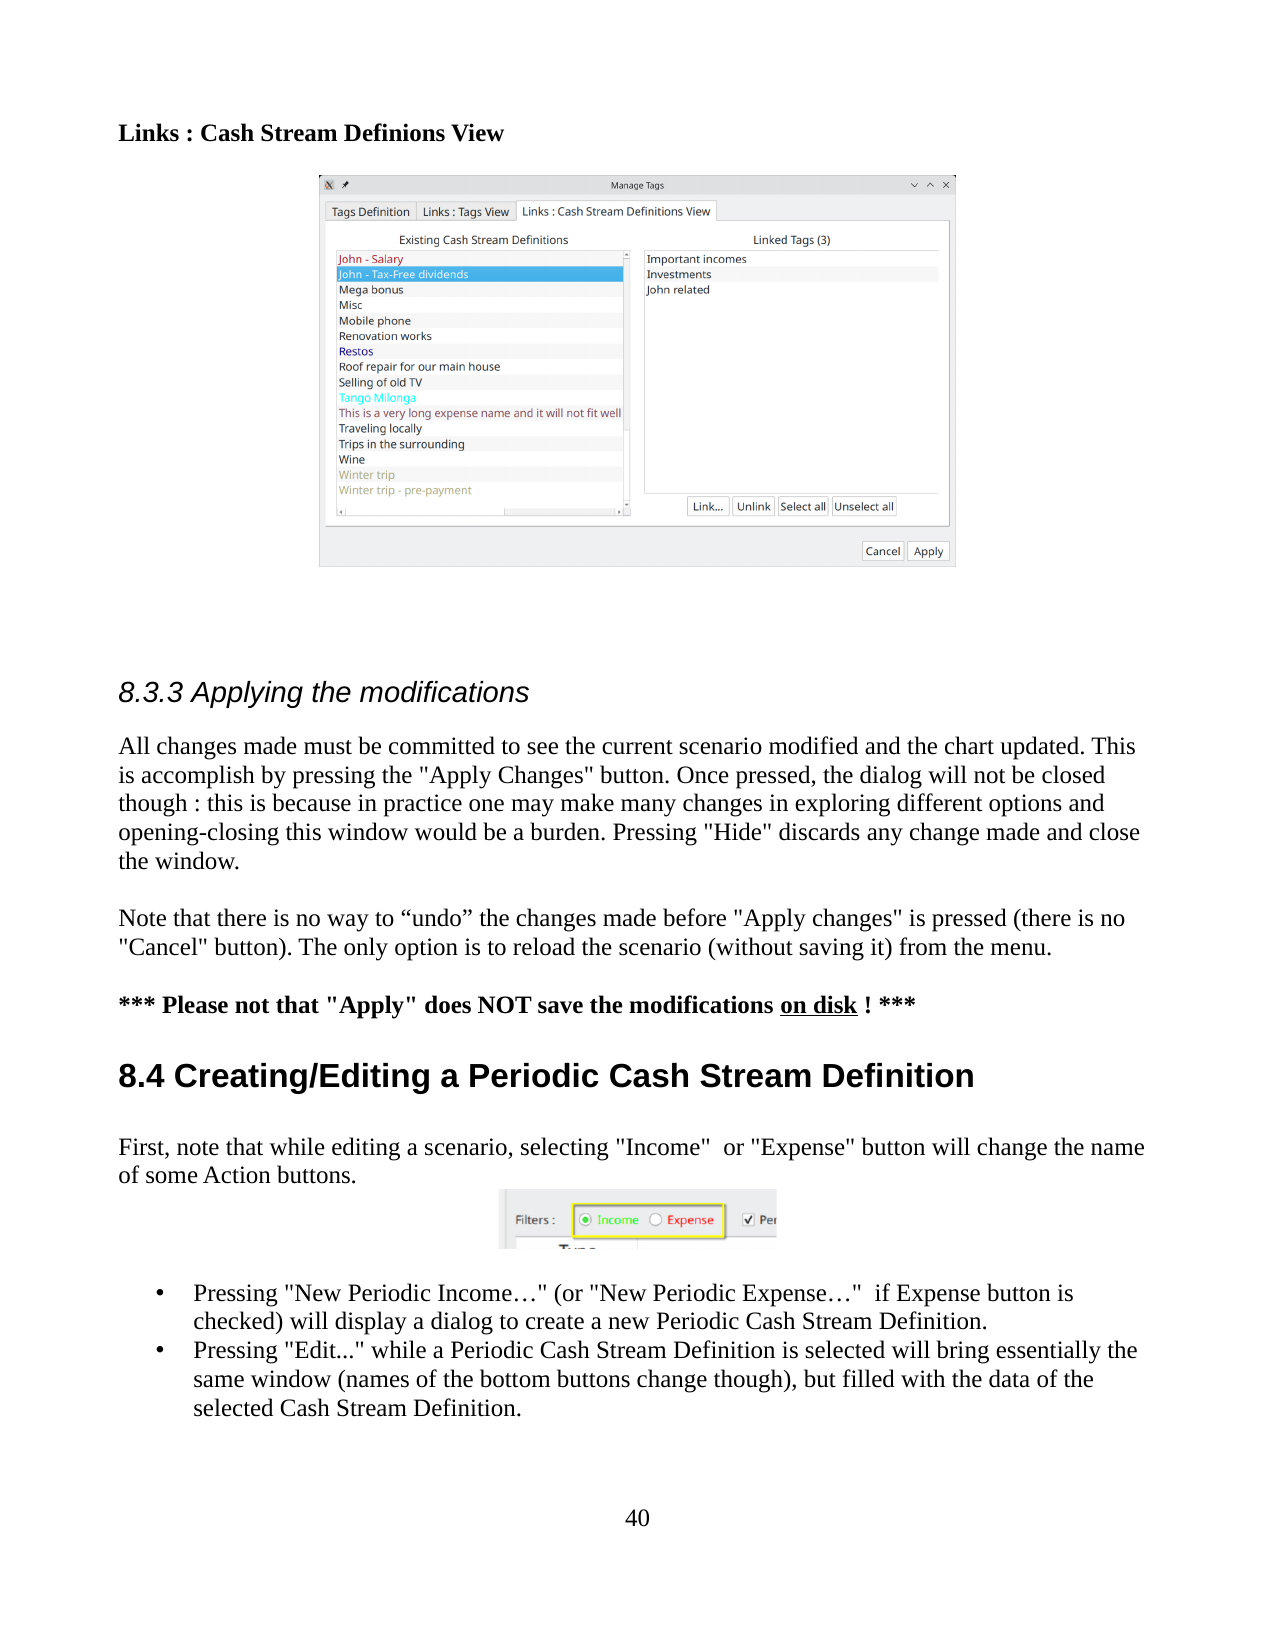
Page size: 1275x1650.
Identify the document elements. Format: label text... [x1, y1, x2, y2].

text Links : Cash Stream Definions View [118, 118, 1157, 147]
text All changes made must be committed to see the current scenario modified and the chart updated. This is accomplish by pressing the "Apply Changes" button. Once pressed, the dialog will not be closed though : this is because in practice one may make many changes in exploring different options and opening-closing this window would be a burden. Pressing "Hide" discards any change made and close the window. [118, 731, 1157, 875]
picture [319, 175, 956, 567]
text Note that there is no way to “undo” the changes made before "Apply changes" is pressed (there is no "Cancel" button). The only option is to reload the scenario (without saving it) from the menu. [118, 903, 1157, 961]
text First, note that while editing a scenario, selecting "Income" or "Expense" button will change the name of some Action buttons. [118, 1132, 1157, 1189]
subtitle Creating/Editing a Periodic Cash Stream Definition [118, 1056, 1157, 1094]
subtitle Applying the modifications [118, 675, 1157, 708]
picture [498, 1189, 777, 1249]
text *** Please not that "Apply" does NOT save the modifications on disk ! *** [118, 990, 1157, 1018]
list Pressing "Edit..." while a Periodic Cash Stream Definition is selected will bring essentially the same window (names of the bottom buttons change though), but filled with the data of the selected Cash Stream Definition. [156, 1335, 1157, 1421]
list Pressing "New Periodic Income…" (or "New Periodic Expense…" if Expense button is checked) will display a dialog to create a new Periodic Cash Stream Definition. [156, 1278, 1157, 1335]
